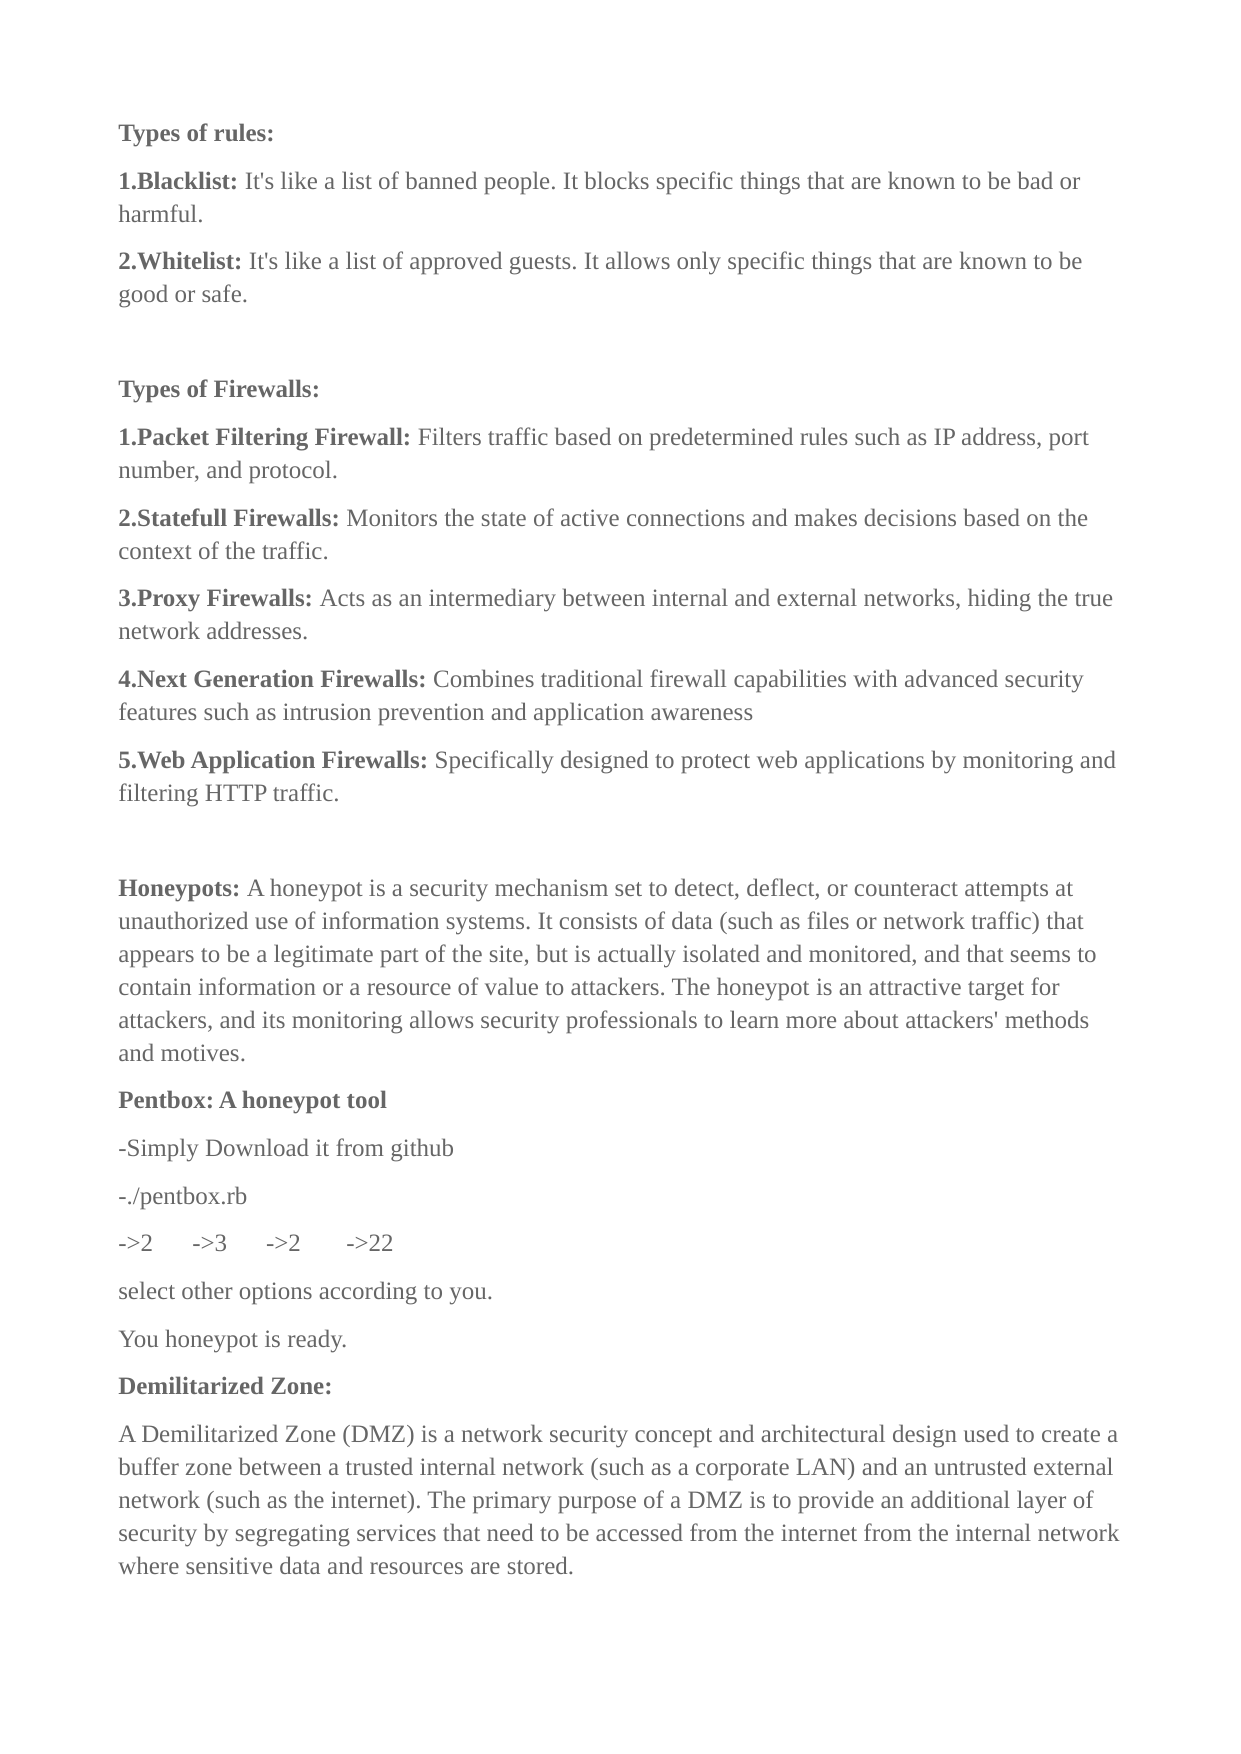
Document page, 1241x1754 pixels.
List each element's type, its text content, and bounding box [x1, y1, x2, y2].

text You honeypot is ready. [118, 1324, 1122, 1352]
text Honeypots: A honeypot is a security mechanism set to detect, deflect, or counteract attempts at unauthorized use of information systems. It consists of data (such as files or network traffic) that appears to be a legitimate part of the site, but is actually isolated and monitored, and that seems to contain information or a resource of value to attackers. The honeypot is an attractive target for attackers, and its monitoring allows security professionals to learn more about attackers' methods and motives. [118, 873, 1122, 1067]
text 3.Proxy Firewalls: Acts as an intermediary between internal and external networks, hiding the true network addresses. [118, 583, 1122, 645]
text Types of rules: [118, 118, 1122, 147]
text 1.Packet Filtering Firewall: Filters traffic based on predetermined rules such as IP address, port number, and protocol. [118, 422, 1122, 484]
text 1.Blacklist: It's like a list of banned people. It blocks specific things that are known to be bad or harmful. [118, 166, 1122, 227]
text -./pentbox.rb [118, 1181, 1122, 1209]
text Types of Firewalls: [118, 374, 1122, 403]
text 2.Statefull Firewalls: Monitors the state of active connections and makes decisions based on the context of the traffic. [118, 503, 1122, 564]
text -Simply Download it from github [118, 1133, 1122, 1162]
text Demilitarized Zone: [118, 1371, 1122, 1400]
text 2.Whitelist: It's like a list of approved guests. It allows only specific things that are known to be good or safe. [118, 246, 1122, 308]
text ->2 ->3 ->2 ->22 [118, 1228, 1122, 1257]
text 5.Web Application Firewalls: Specifically designed to protect web applications by monitoring and filtering HTTP traffic. [118, 745, 1122, 806]
text A Demilitarized Zone (DMZ) is a network security concept and architectural design used to create a buffer zone between a trusted internal network (such as a corporate LAN) and an untrusted external network (such as the internet). The primary purpose of a DMZ is to provide an additional layer of security by segregating services that need to be accessed from the internet from the internal network where sensitive data and resources are stored. [118, 1419, 1122, 1580]
text Pentbox: A honeypot tool [118, 1086, 1122, 1114]
text 4.Next Generation Firewalls: Combines traditional firewall capabilities with advanced security features such as intrusion prevention and application awareness [118, 664, 1122, 726]
text select other options according to you. [118, 1276, 1122, 1305]
